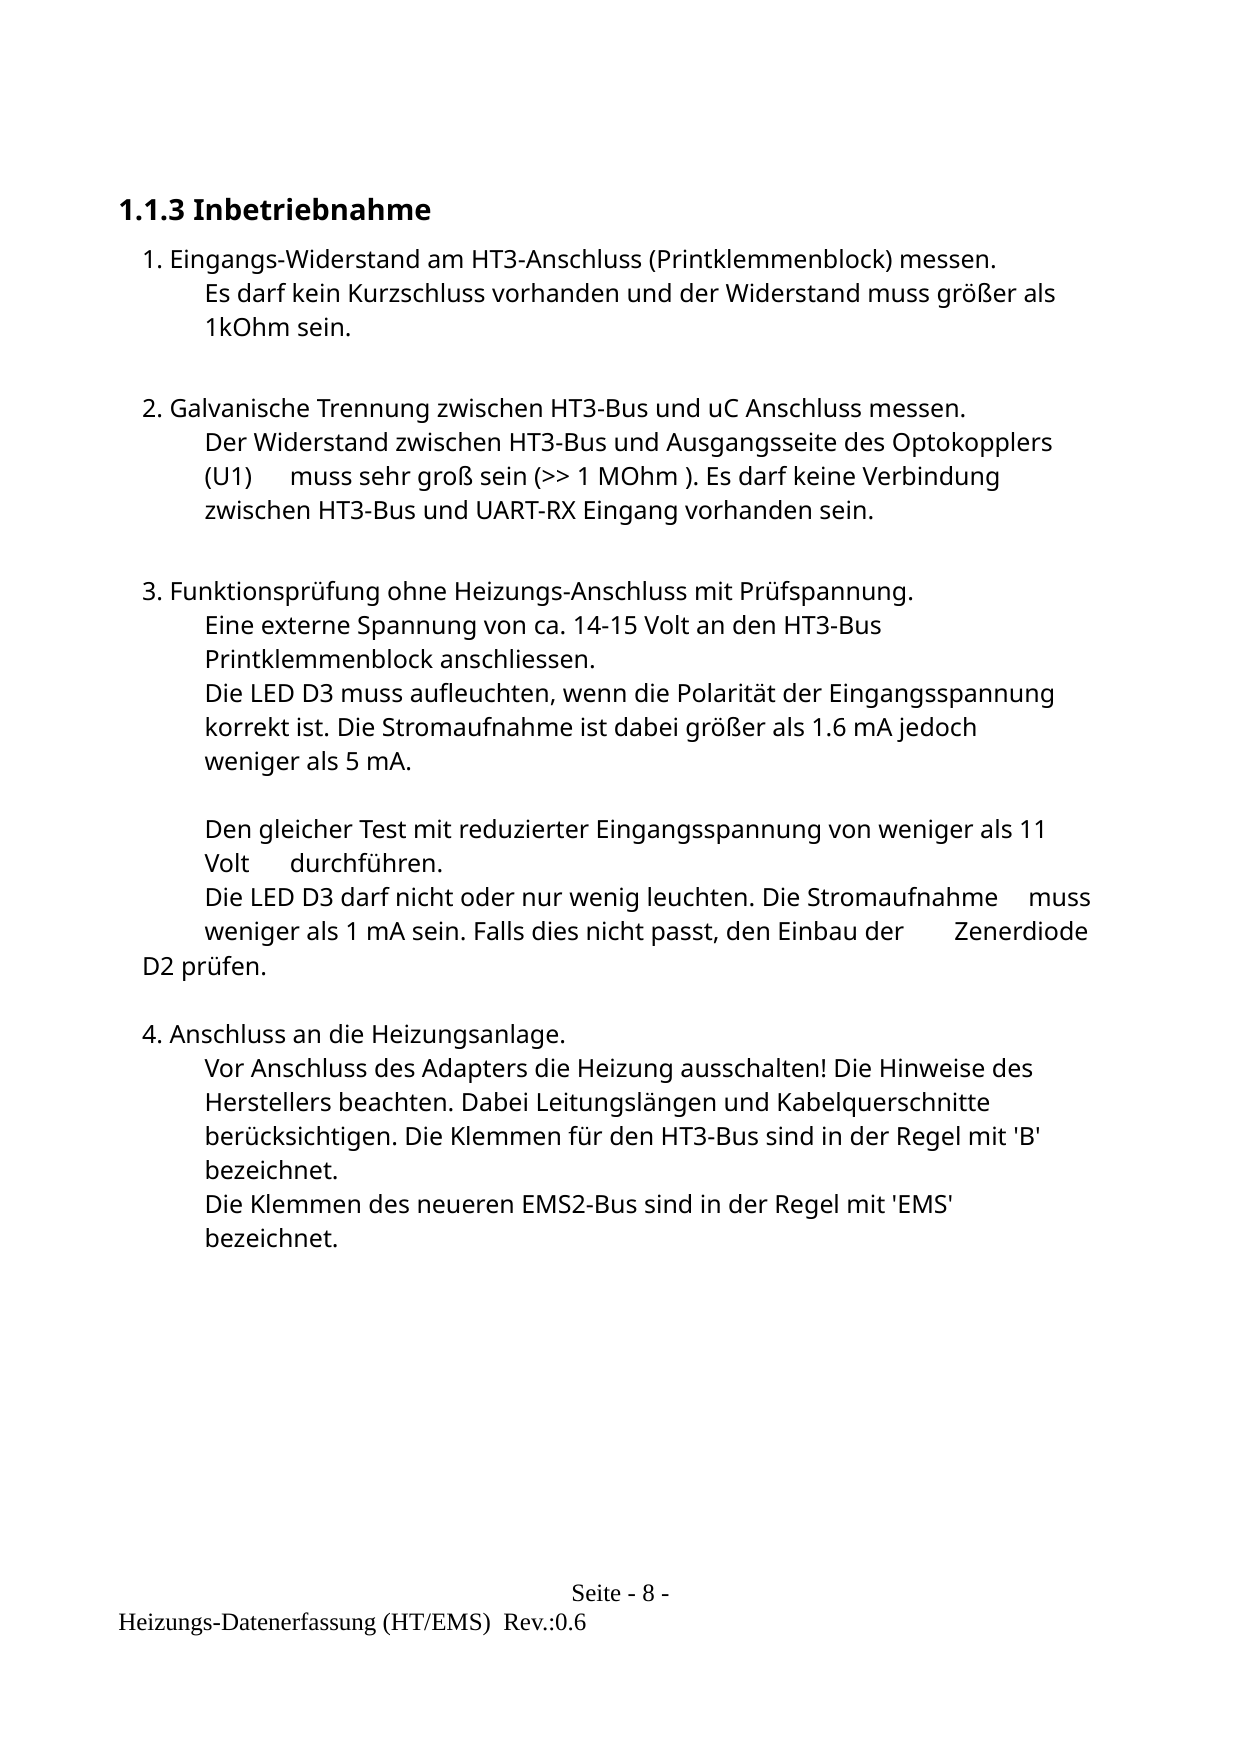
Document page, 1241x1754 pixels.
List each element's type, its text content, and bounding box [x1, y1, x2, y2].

text 3. Funktionsprüfung ohne Heizungs-Anschluss mit Prüfspannung. Eine externe Spannung von ca. 14-15 Volt an den HT3-Bus Printklemmenblock anschliessen. Die LED D3 muss aufleuchten, wenn die Polarität der Eingangsspannung korrekt ist. Die Stromaufnahme ist dabei größer als 1.6 mA jedoch weniger als 5 mA. Den gleicher Test mit reduzierter Eingangsspannung von weniger als 11 Volt durchführen. Die LED D3 darf nicht oder nur wenig leuchten. Die Stromaufnahme muss weniger als 1 mA sein. Falls dies nicht passt, den Einbau der Zenerdiode D2 prüfen. 4. Anschluss an die Heizungsanlage. Vor Anschluss des Adapters die Heizung ausschalten! Die Hinweise des Herstellers beachten. Dabei Leitungslängen und Kabelquerschnitte berücksichtigen. Die Klemmen für den HT3-Bus sind in der Regel mit 'B' bezeichnet. Die Klemmen des neueren EMS2-Bus sind in der Regel mit 'EMS' bezeichnet. [142, 539, 1122, 1323]
subtitle Inbetriebnahme [118, 190, 1122, 229]
text 2. Galvanische Trennung zwischen HT3-Bus und uC Anschluss messen. Der Widerstand zwischen HT3-Bus und Ausgangsseite des Optokopplers (U1) muss sehr groß sein (>> 1 MOhm ). Es darf keine Verbindung zwischen HT3-Bus und UART-RX Eingang vorhanden sein. [142, 357, 1122, 527]
text 1. Eingangs-Widerstand am HT3-Anschluss (Printklemmenblock) messen. Es darf kein Kurzschluss vorhanden und der Widerstand muss größer als 1kOhm sein. [142, 242, 1122, 344]
